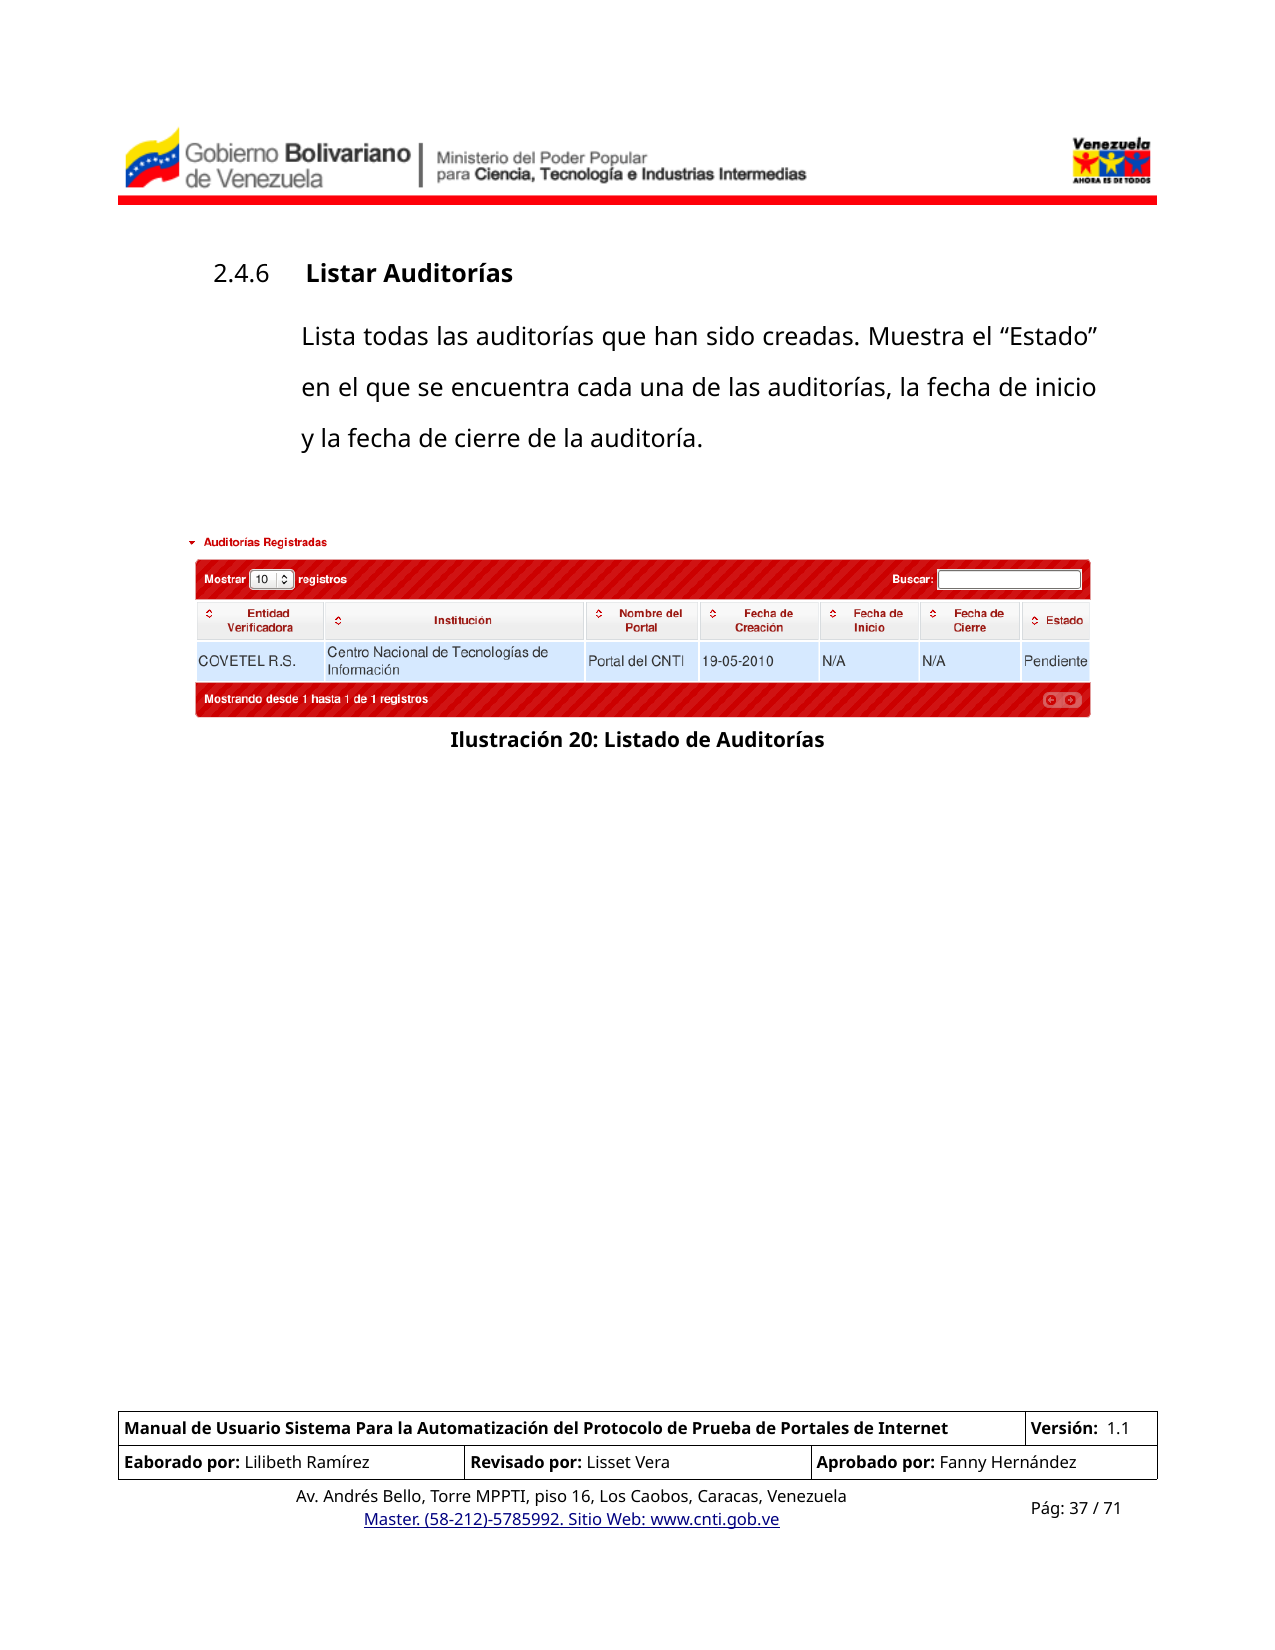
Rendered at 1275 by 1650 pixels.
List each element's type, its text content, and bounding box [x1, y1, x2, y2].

picture [183, 530, 1097, 725]
text Lista todas las auditorías que han sido creadas. Muestra el “Estado” en el que se encuentra cada una de las auditorías, la fecha de inicio y la fecha de cierre de la auditoría. [301, 318, 1098, 454]
text Ilustración 20: Listado de Auditorías [162, 535, 1113, 753]
picture [118, 119, 1157, 205]
subtitle Listar Auditorías [118, 255, 1157, 289]
